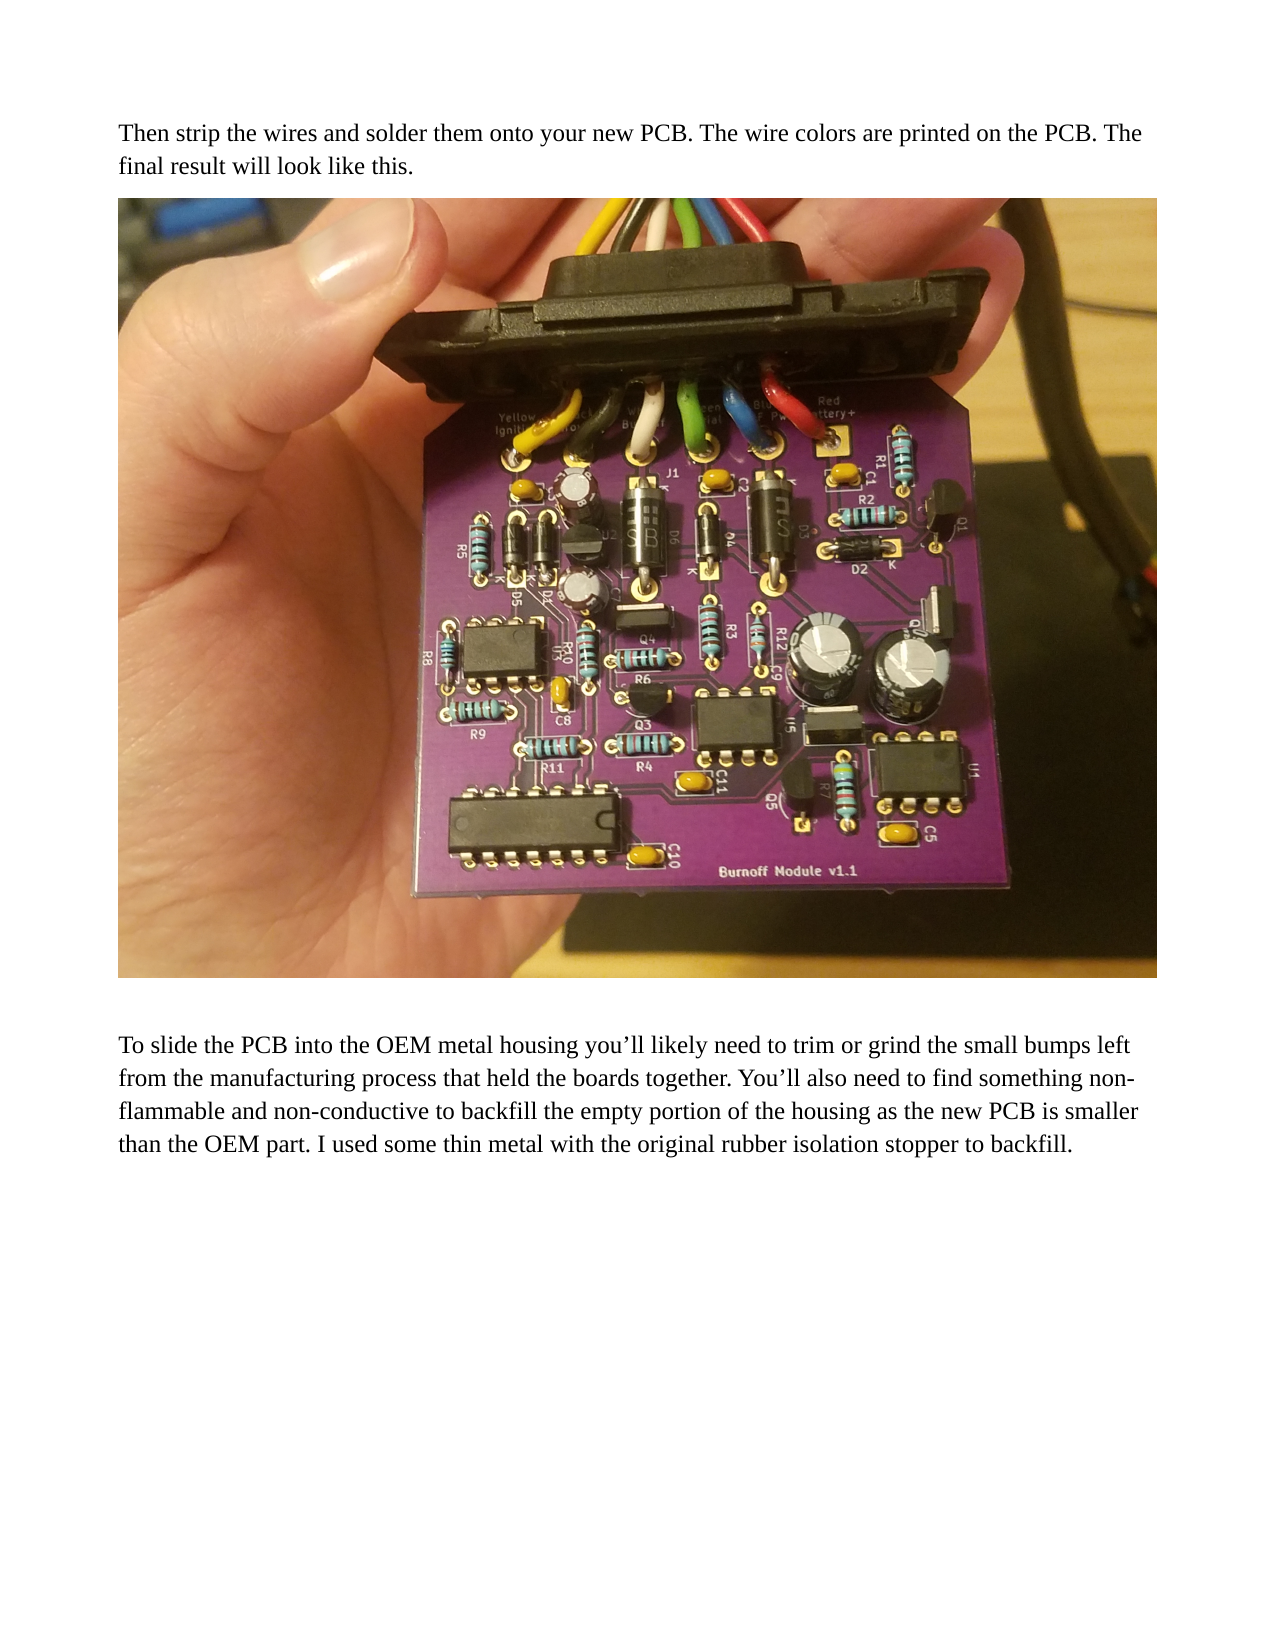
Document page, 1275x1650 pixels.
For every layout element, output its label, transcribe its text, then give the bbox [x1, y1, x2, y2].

text Then strip the wires and solder them onto your new PCB. The wire colors are printed on the PCB. The final result will look like this. [118, 118, 1157, 180]
text To slide the PCB into the OEM metal housing you’ll likely need to trim or grind the small bumps left from the manufacturing process that held the boards together. You’ll also need to find something non-flammable and non-conductive to backfill the empty portion of the housing as the new PCB is smaller than the OEM part. I used some thin metal with the original rubber isolation stopper to backfill. [118, 1030, 1157, 1157]
picture [118, 198, 1157, 978]
